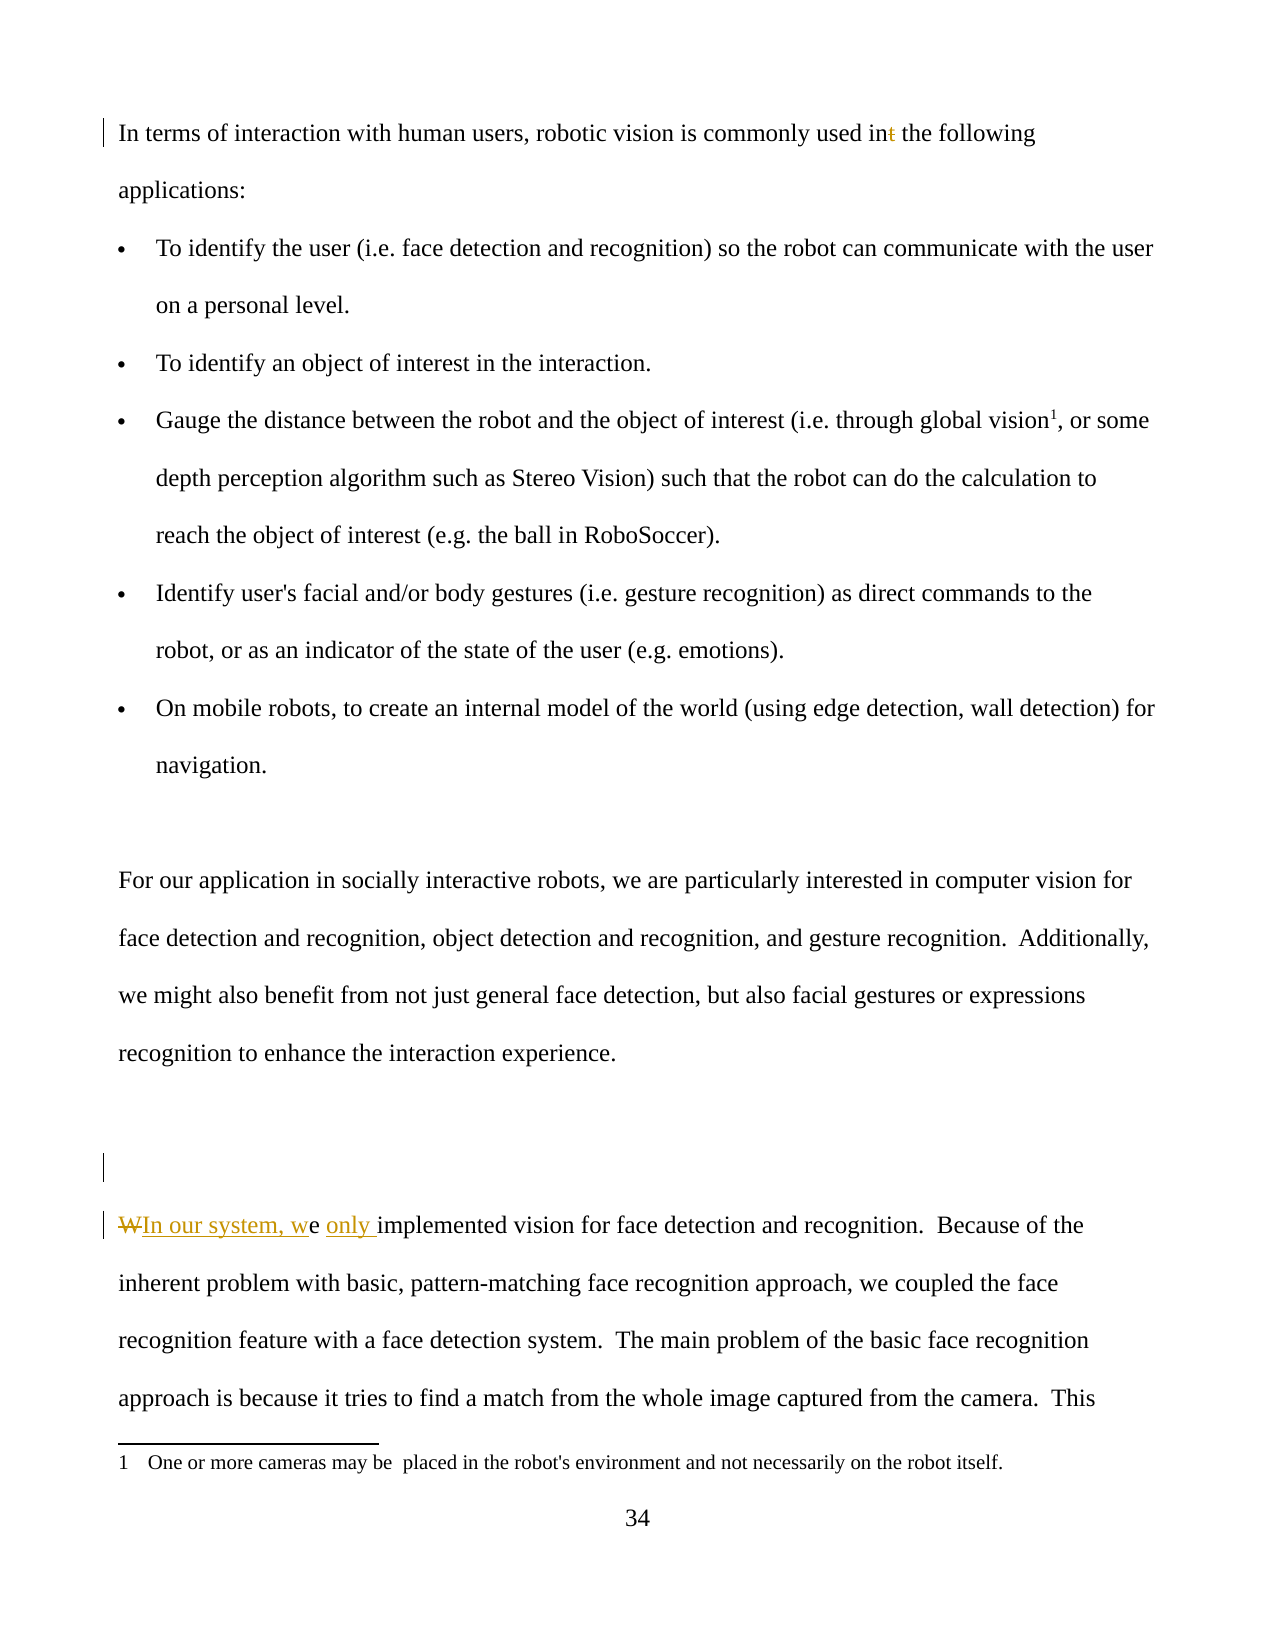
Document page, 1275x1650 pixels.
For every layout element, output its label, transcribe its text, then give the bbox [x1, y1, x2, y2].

text For our application in socially interactive robots, we are particularly interested in computer vision for face detection and recognition, object detection and recognition, and gesture recognition. Additionally, we might also benefit from not just general face detection, but also facial gestures or expressions recognition to enhance the interaction experience. [118, 866, 1157, 1067]
text In terms of interaction with human users, robotic vision is commonly used in the following applications: [118, 118, 1157, 204]
list To identify an object of interest in the interaction. [118, 348, 1157, 377]
list To identify the user (i.e. face detection and recognition) so the robot can communicate with the user on a personal level. [118, 233, 1157, 319]
list Identify user's facial and/or body gestures (i.e. gesture recognition) as direct commands to the robot, or as an indicator of the state of the user (e.g. emotions). [118, 578, 1157, 664]
list Gauge the distance between the robot and the object of interest (i.e. through global vision, or some depth perception algorithm such as Stereo Vision) such that the robot can do the calculation to reach the object of interest (e.g. the ball in RoboSoccer). [118, 406, 1157, 549]
list One or more cameras may be placed in the robot's environment and not necessarily on the robot itself. [118, 1449, 1157, 1474]
list On mobile robots, to create an internal model of the world (using edge detection, wall detection) for navigation. [118, 693, 1157, 779]
text In our system, we only implemented vision for face detection and recognition. Because of the inherent problem with basic, pattern-matching face recognition approach, we coupled the face recognition feature with a face detection system. The main problem of the basic face recognition approach is because it tries to find a match from the whole image captured from the camera. This 'whole image' often contains background objects, noise, and other artifacts that does not contribute to the facial features. In other words, the background 'noise' are not making it any easier to recognize the face, in fact, the recognition becomes even more difficult as the background are often not consistent in real-life applications. This is why most experiments of face recognition are often done in a controlled environment with minimal background objects (plain wall, or screens), or kept at the same location, and with the same lighting conditions. If the images are an exact match (as if matching the same photograph with itself), the face recognition works perfectly. [118, 1153, 1157, 1182]
